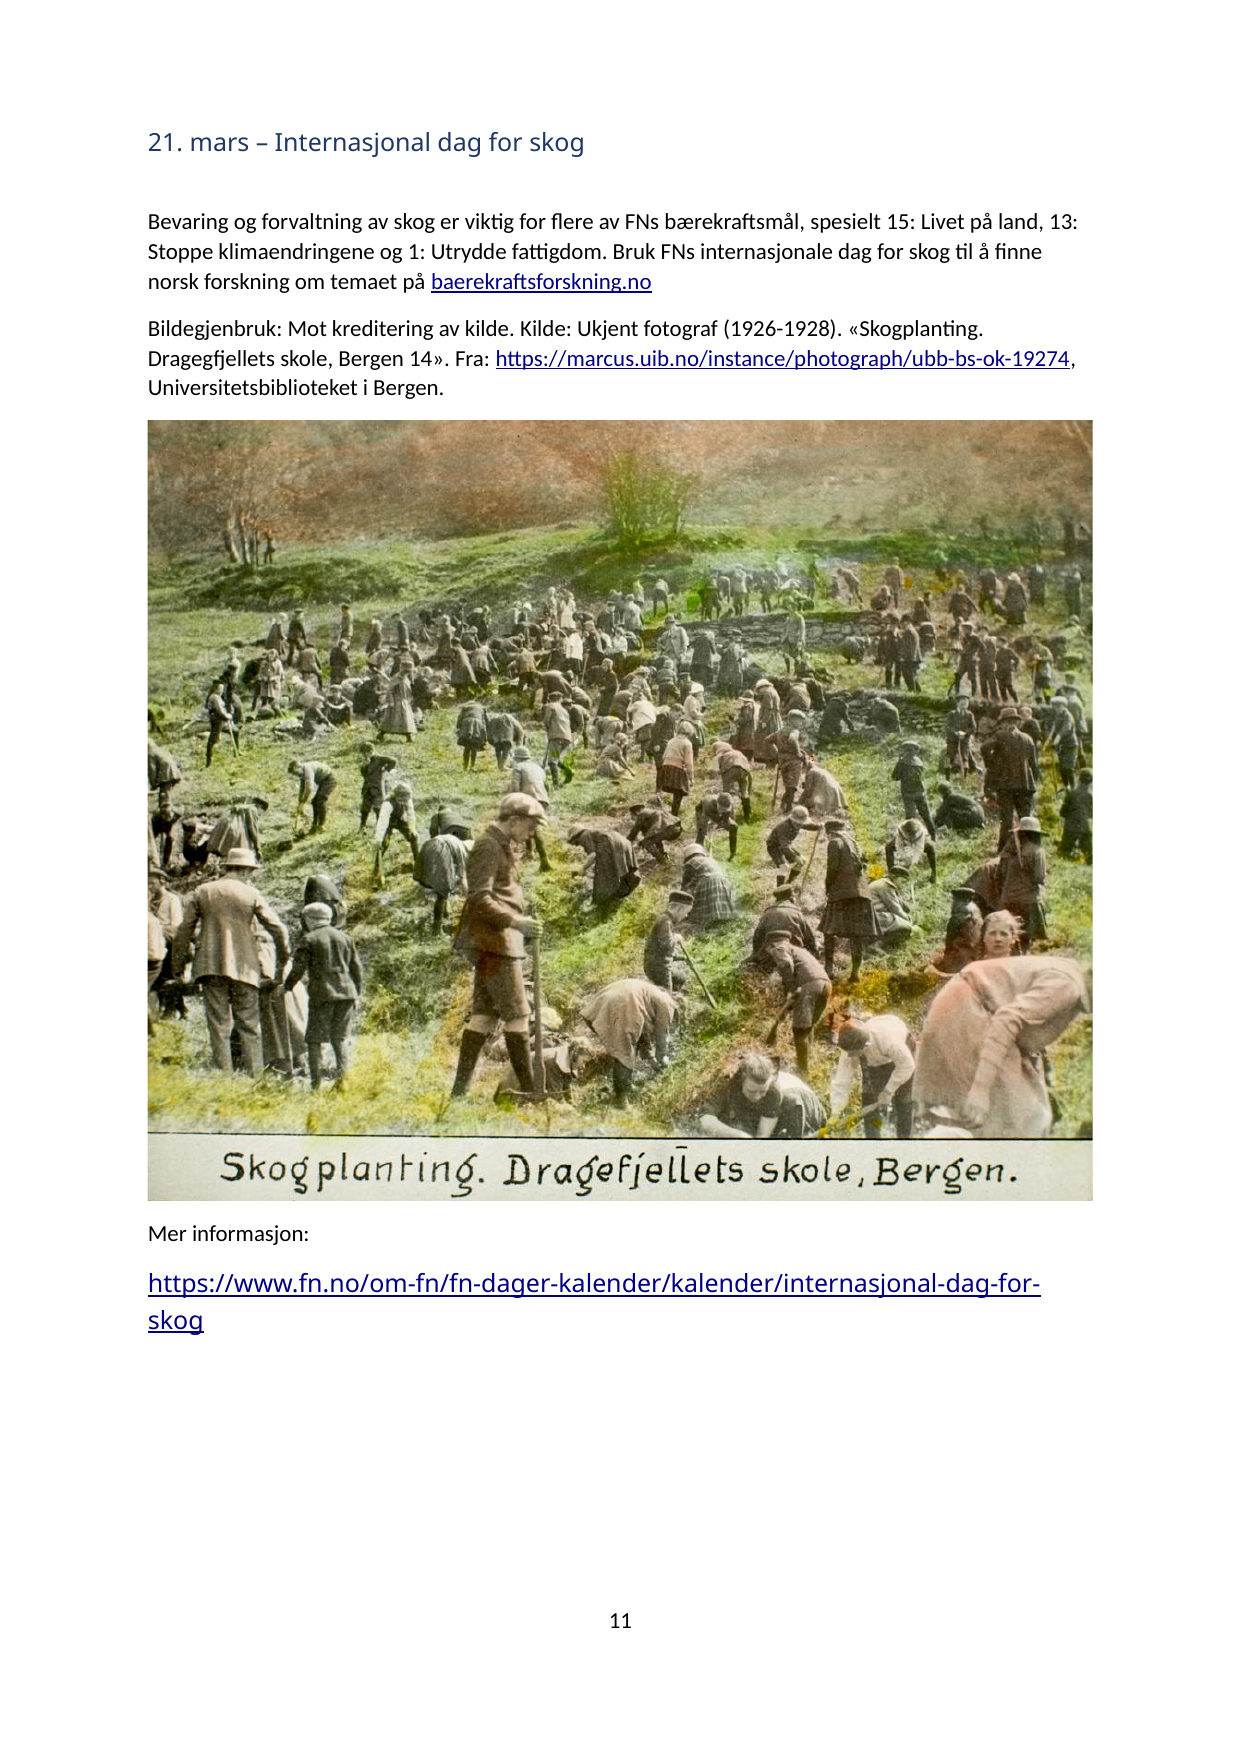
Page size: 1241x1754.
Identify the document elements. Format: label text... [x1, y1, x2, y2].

text Bevaring og forvaltning av skog er viktig for flere av FNs bærekraftsmål, spesielt 15: Livet på land, 13: Stoppe klimaendringene og 1: Utrydde fattigdom. Bruk FNs internasjonale dag for skog til å finne norsk forskning om temaet på baerekraftsforskning.no [148, 207, 1093, 295]
text Mer informasjon: [148, 1219, 1093, 1248]
text https://www.fn.no/om-fn/fn-dager-kalender/kalender/internasjonal-dag-for-skog [148, 1266, 1093, 1337]
subtitle 21. mars – Internasjonal dag for skog [148, 124, 1093, 158]
text Bildegjenbruk: Mot kreditering av kilde. Kilde: Ukjent fotograf (1926-1928). «Skogplanting. Dragegfjellets skole, Bergen 14». Fra: https://marcus.uib.no/instance/photograph/ubb-bs-ok-19274, Universitetsbiblioteket i Bergen. [148, 314, 1093, 402]
